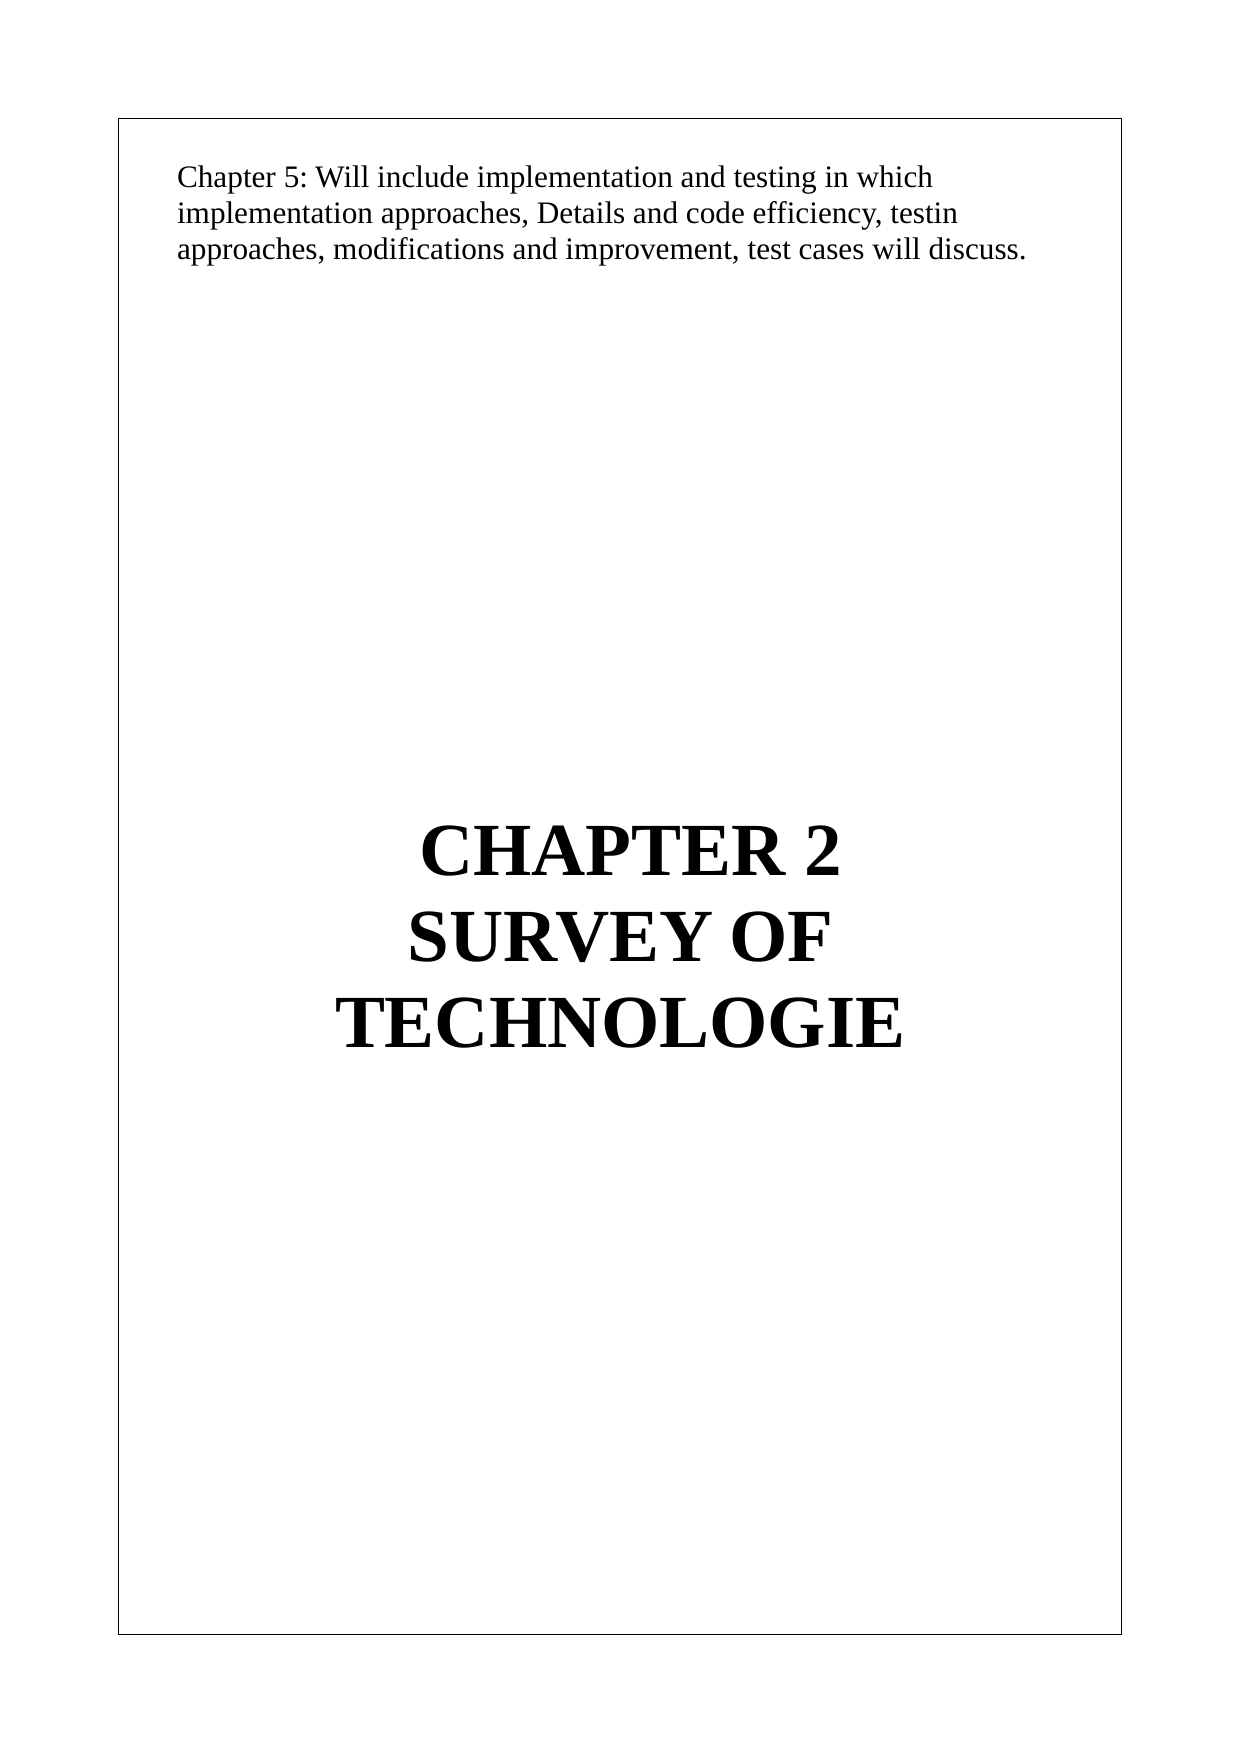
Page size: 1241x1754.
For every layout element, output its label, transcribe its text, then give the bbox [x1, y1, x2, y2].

text Chapter 5: Will include implementation and testing in which [122, 158, 1118, 194]
text implementation approaches, Details and code efficiency, testin [122, 194, 1118, 230]
text CHAPTER 2 [122, 805, 1118, 891]
text approaches, modifications and improvement, test cases will discuss. [122, 230, 1118, 266]
list SURVEY OF TECHNOLOGIE [122, 891, 1118, 1064]
